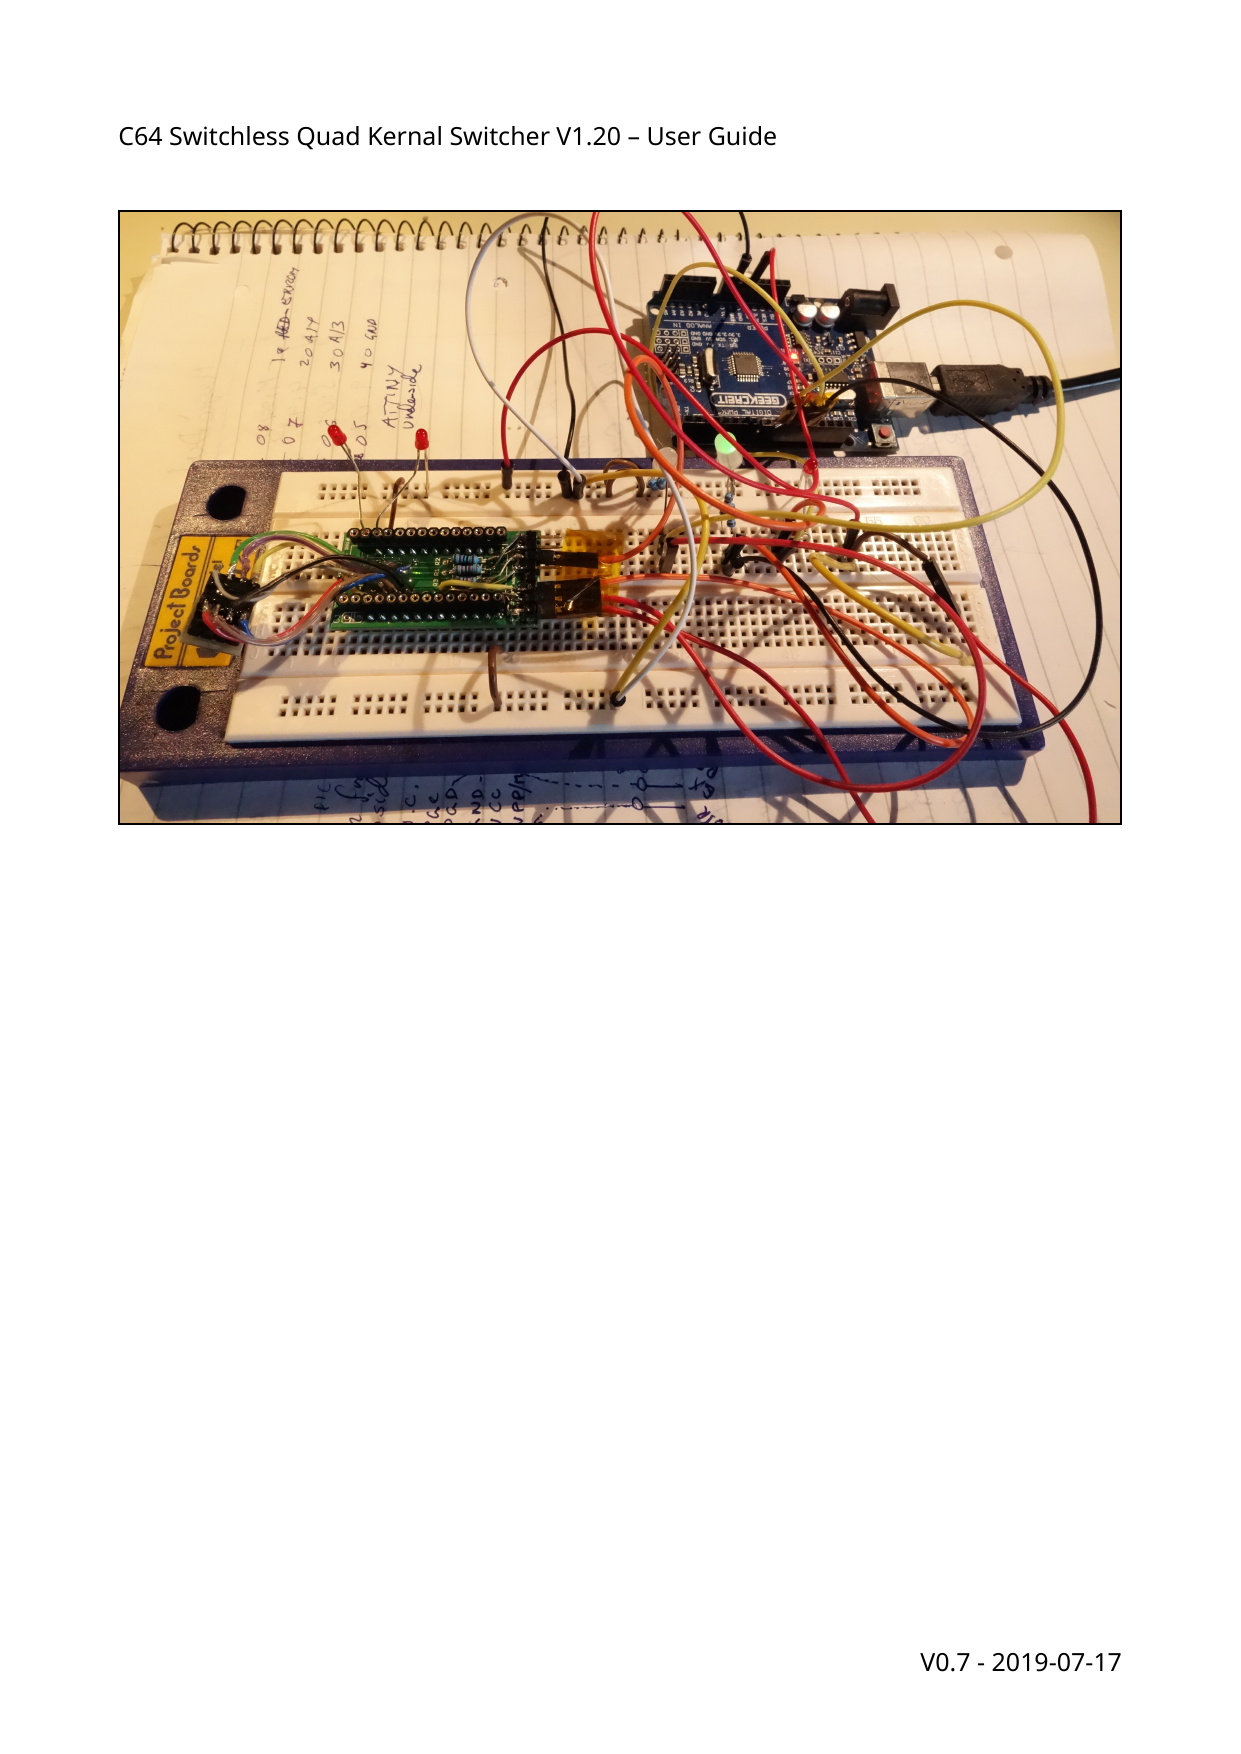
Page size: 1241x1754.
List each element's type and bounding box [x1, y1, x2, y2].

picture [120, 212, 1120, 823]
